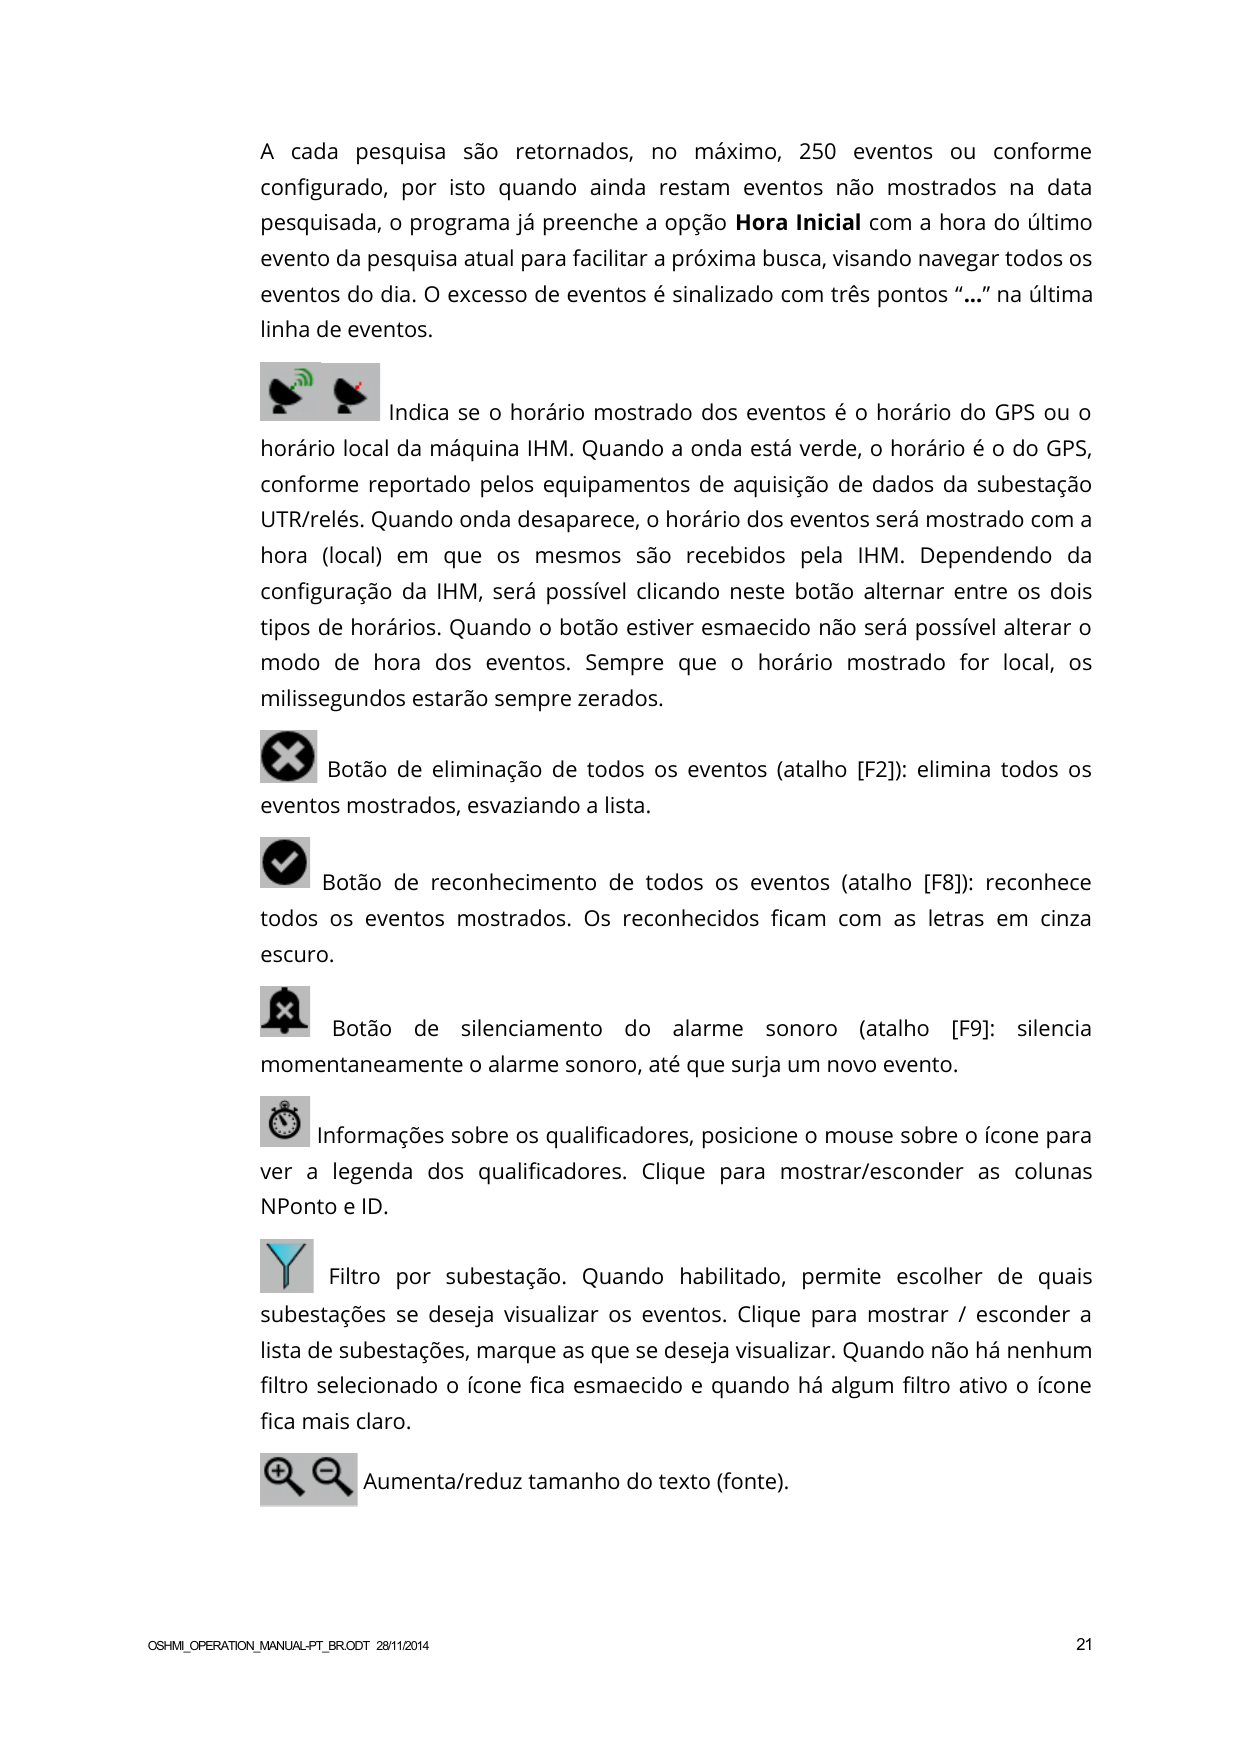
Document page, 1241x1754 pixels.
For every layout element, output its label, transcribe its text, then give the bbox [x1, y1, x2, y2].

picture [260, 1239, 314, 1293]
text Botão de eliminação de todos os eventos (atalho [F2]): elimina todos os eventos mostrados, esvaziando a lista. [260, 731, 1093, 820]
picture [260, 730, 318, 783]
text Filtro por subestação. Quando habilitado, permite escolher de quais subestações se deseja visualizar os eventos. Clique para mostrar / esconder a lista de subestações, marque as que se deseja visualizar. Quando não há nenhum filtro selecionado o ícone fica esmaecido e quando há algum filtro ativo o ícone fica mais claro. [260, 1239, 1093, 1436]
text Botão de reconhecimento de todos os eventos (atalho [F8]): reconhece todos os eventos mostrados. Os reconhecidos ficam com as letras em cinza escuro. [260, 838, 1093, 968]
text Indica se o horário mostrado dos eventos é o horário do GPS ou o horário local da máquina IHM. Quando a onda está verde, o horário é o do GPS, conforme reportado pelos equipamentos de aquisição de dados da subestação UTR/relés. Quando onda desaparece, o horário dos eventos será mostrado com a hora (local) em que os mesmos são recebidos pela IHM. Dependendo da configuração da IHM, será possível clicando neste botão alternar entre os dois tipos de horários. Quando o botão estiver esmaecido não será possível alterar o modo de hora dos eventos. Sempre que o horário mostrado for local, os milissegundos estarão sempre zerados. [260, 362, 1093, 713]
picture [260, 362, 381, 421]
text Botão de silenciamento do alarme sonoro (atalho [F9]: silencia momentaneamente o alarme sonoro, até que surja um novo evento. [260, 986, 1093, 1078]
picture [260, 986, 311, 1037]
text Aumenta/reduz tamanho do texto (fonte). [358, 1454, 1093, 1507]
picture [260, 1096, 311, 1147]
picture [260, 1453, 358, 1507]
text Informações sobre os qualificadores, posicione o mouse sobre o ícone para ver a legenda dos qualificadores. Clique para mostrar/esconder as colunas NPonto e ID. [260, 1096, 1093, 1221]
text A cada pesquisa são retornados, no máximo, 250 eventos ou conforme configurado, por isto quando ainda restam eventos não mostrados na data pesquisada, o programa já preenche a opção Hora Inicial com a hora do último evento da pesquisa atual para facilitar a próxima busca, visando navegar todos os eventos do dia. O excesso de eventos é sinalizado com três pontos “...” na última linha de eventos. [260, 136, 1093, 344]
picture [260, 837, 311, 888]
